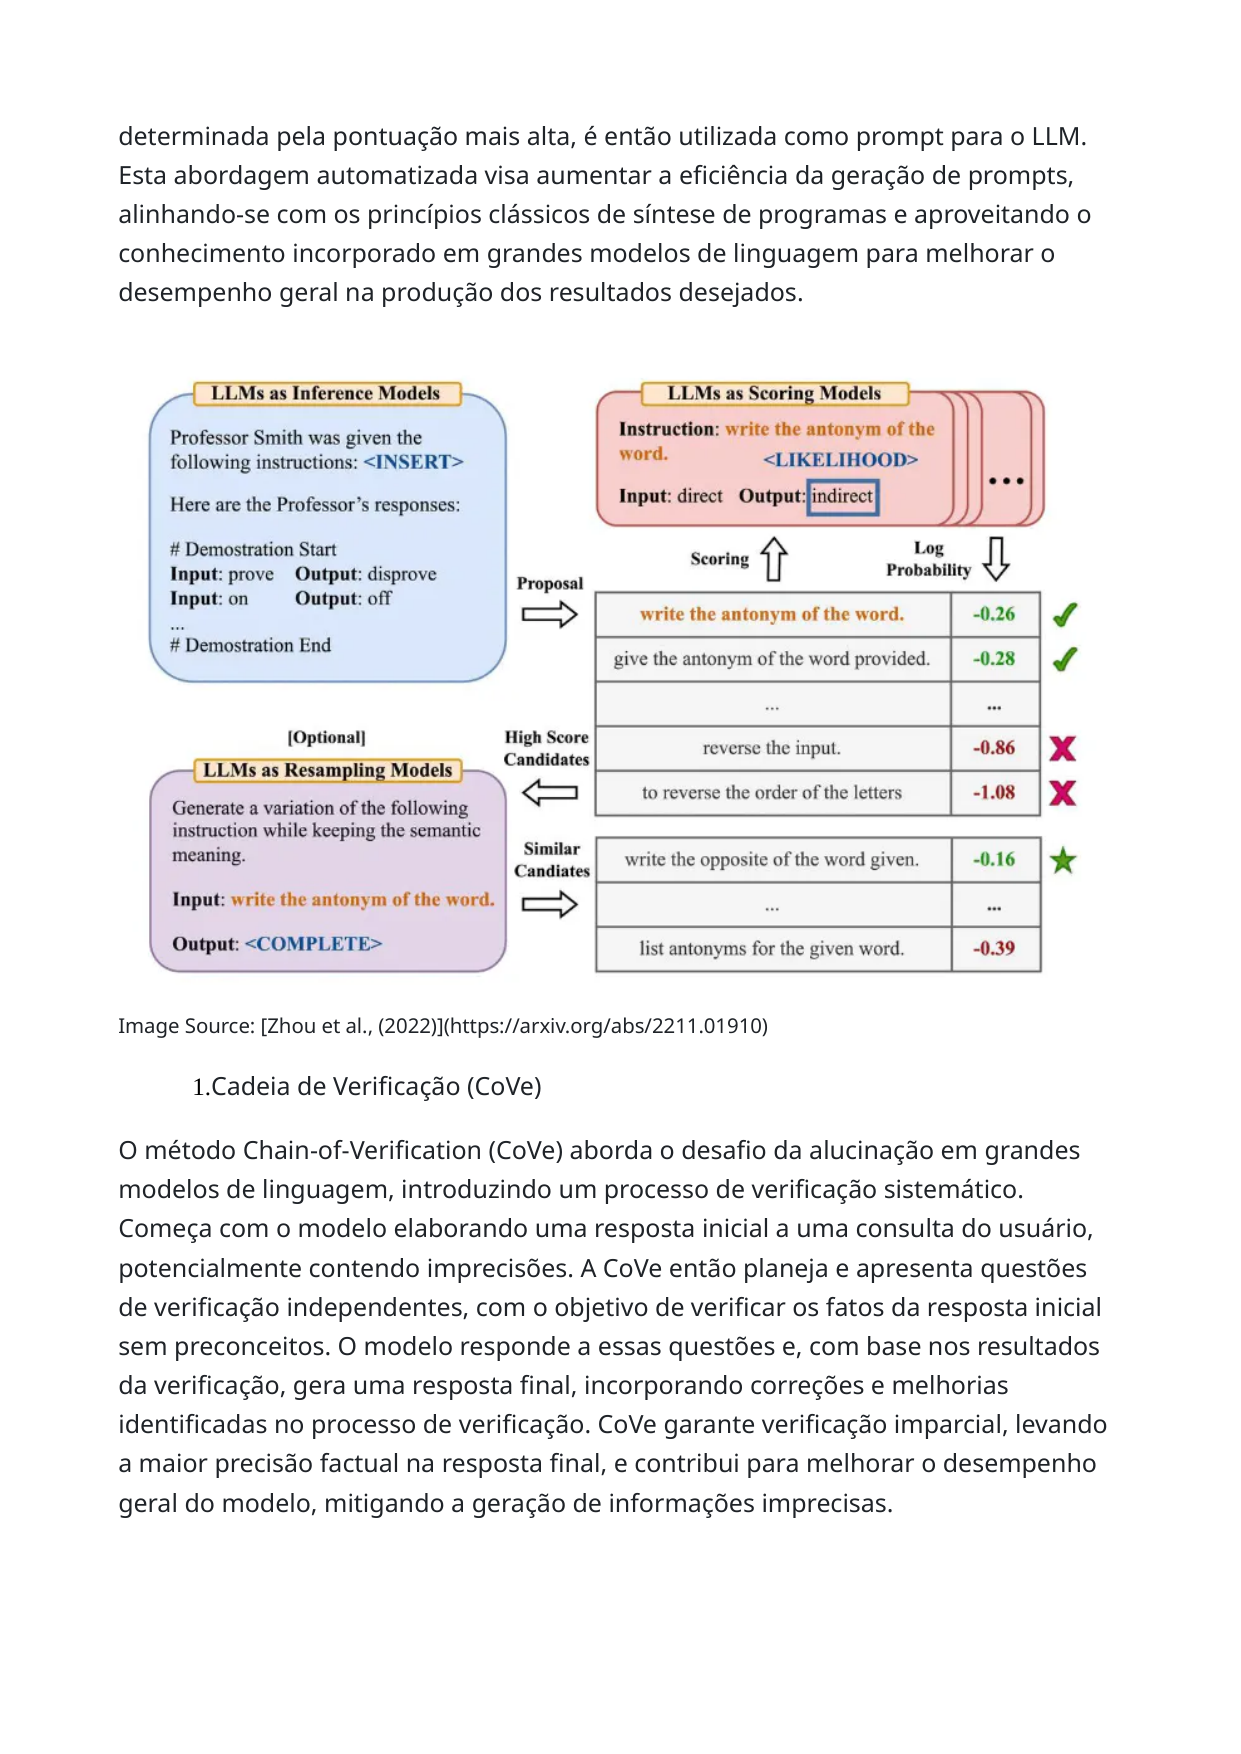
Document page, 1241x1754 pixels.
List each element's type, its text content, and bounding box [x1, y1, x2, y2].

list Cadeia de Verificação (CoVe) [118, 1069, 1122, 1103]
text O método Chain-of-Verification (CoVe) aborda o desafio da alucinação em grandes modelos de linguagem, introduzindo um processo de verificação sistemático. Começa com o modelo elaborando uma resposta inicial a uma consulta do usuário, potencialmente contendo imprecisões. A CoVe então planeja e apresenta questões de verificação independentes, com o objetivo de verificar os fatos da resposta inicial sem preconceitos. O modelo responde a essas questões e, com base nos resultados da verificação, gera uma resposta final, incorporando correções e melhorias identificadas no processo de verificação. CoVe garante verificação imparcial, levando a maior precisão factual na resposta final, e contribui para melhorar o desempenho geral do modelo, mitigando a geração de informações imprecisas. [118, 1133, 1122, 1519]
text determinada pela pontuação mais alta, é então utilizada como prompt para o LLM. Esta abordagem automatizada visa aumentar a eficiência da geração de prompts, alinhando-se com os princípios clássicos de síntese de programas e aproveitando o conhecimento incorporado em grandes modelos de linguagem para melhorar o desempenho geral na produção dos resultados desejados. [118, 118, 1122, 309]
picture [118, 338, 1100, 1001]
text Image Source: [Zhou et al., (2022)](https://arxiv.org/abs/2211.01910) [118, 339, 1122, 1039]
